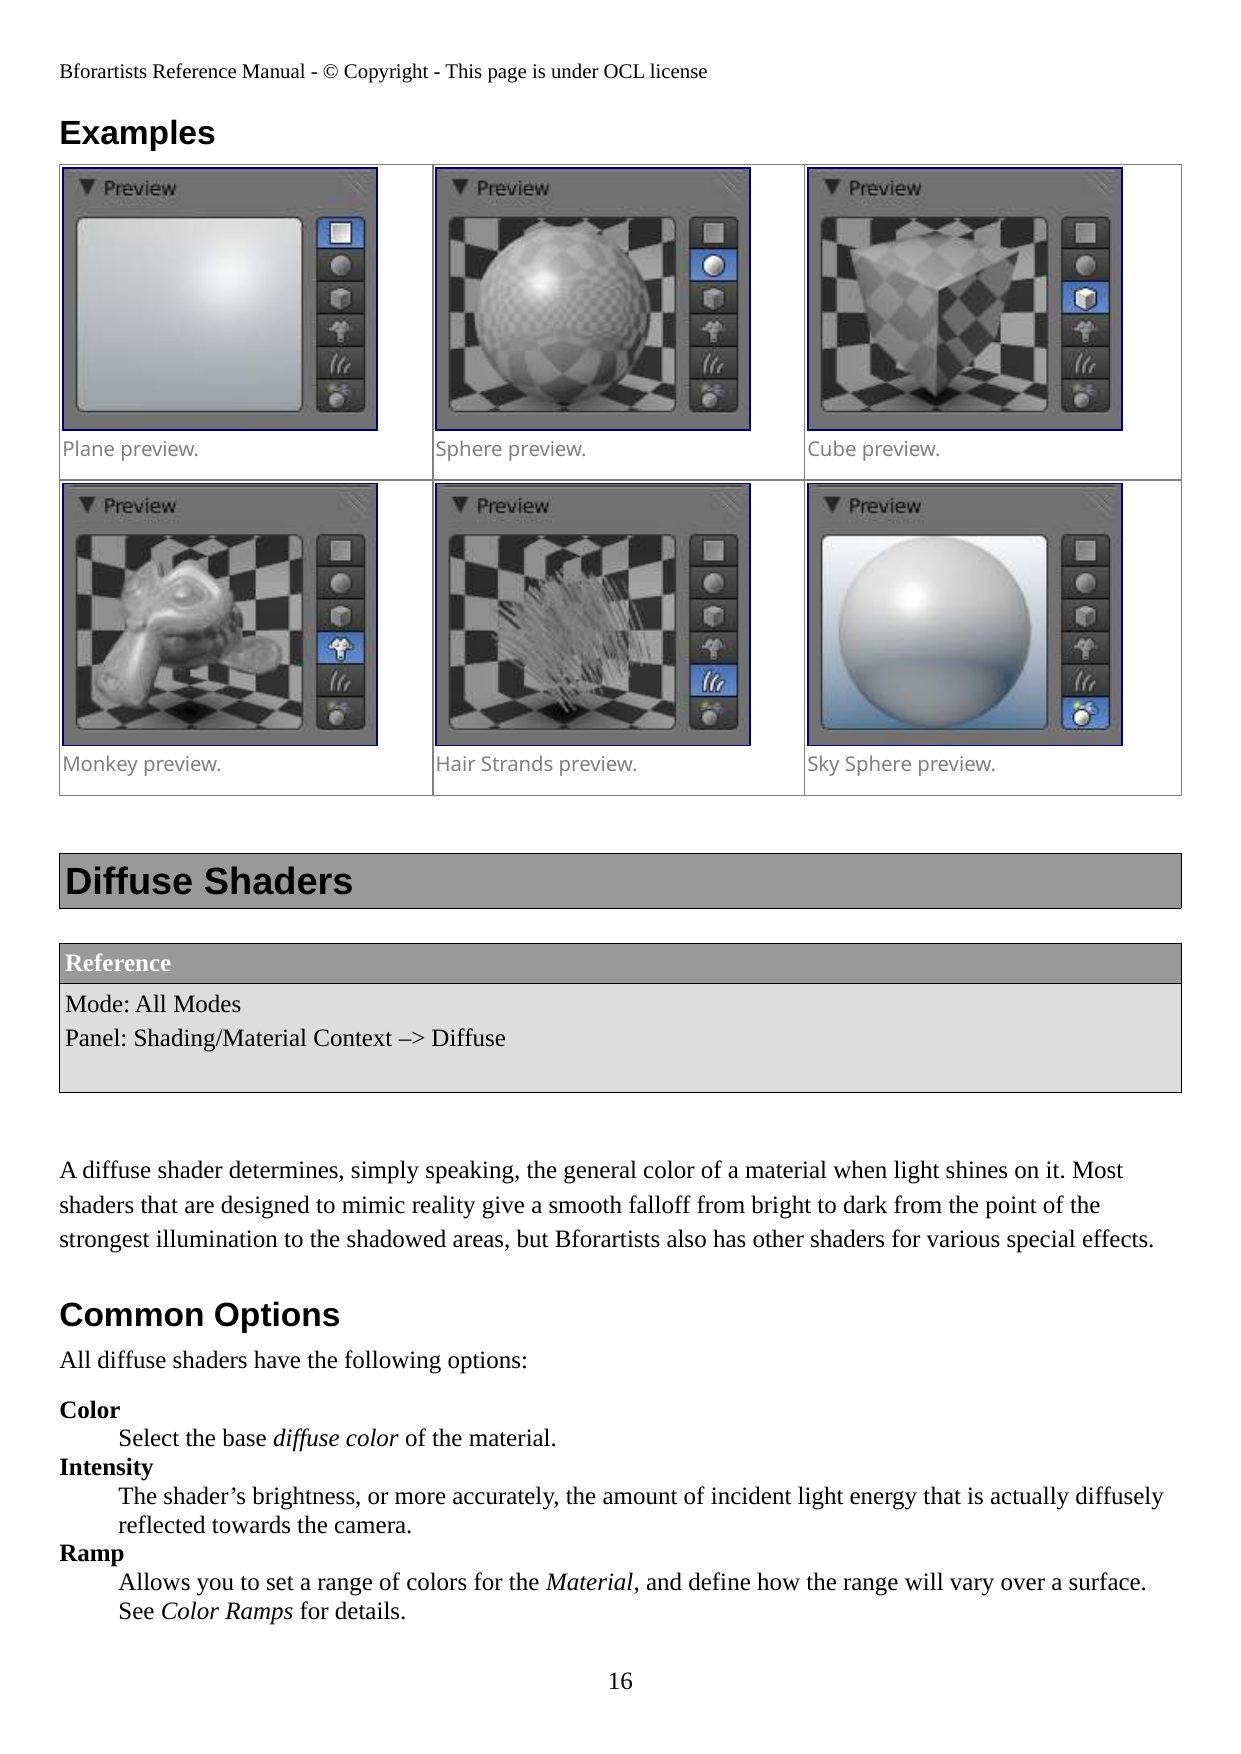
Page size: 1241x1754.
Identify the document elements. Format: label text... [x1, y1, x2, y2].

list Allows you to set a range of colors for the Material, and define how the range will vary over a surface. See Color Ramps for details. [118, 1567, 1181, 1625]
table_cell Monkey preview. [60, 481, 432, 795]
picture [809, 484, 1121, 745]
picture [437, 169, 749, 429]
text All diffuse shaders have the following options: [59, 1346, 1181, 1374]
subtitle Intensity [59, 1452, 1181, 1481]
table_header Reference [60, 944, 1181, 983]
subtitle Color [59, 1395, 1181, 1423]
picture [64, 484, 376, 745]
picture [64, 169, 376, 429]
list The shader’s brightness, or more accurately, the amount of incident light energy that is actually diffusely reflected towards the camera. [118, 1481, 1181, 1538]
table_header Diffuse Shaders [60, 854, 1181, 908]
list Select the base diffuse color of the material. [118, 1423, 1181, 1452]
subtitle Common Options [59, 1294, 1181, 1333]
subtitle Examples [59, 113, 1181, 151]
subtitle Ramp [59, 1538, 1181, 1567]
table_header Cube preview. [805, 165, 1181, 479]
picture [809, 169, 1121, 429]
picture [437, 484, 749, 745]
table_cell Sky Sphere preview. [805, 481, 1181, 795]
text A diffuse shader determines, simply speaking, the general color of a material when light shines on it. Most shaders that are designed to mimic reality give a smooth falloff from bright to dark from the point of the strongest illumination to the shadowed areas, but Bforartists also has other shaders for various special effects. [59, 1156, 1181, 1253]
table_cell Mode: All Modes Panel: Shading/Material Context –> Diffuse [60, 984, 1181, 1092]
table_cell Hair Strands preview. [434, 481, 804, 795]
table_header Sphere preview. [434, 165, 804, 479]
table_header Plane preview. [60, 165, 432, 479]
